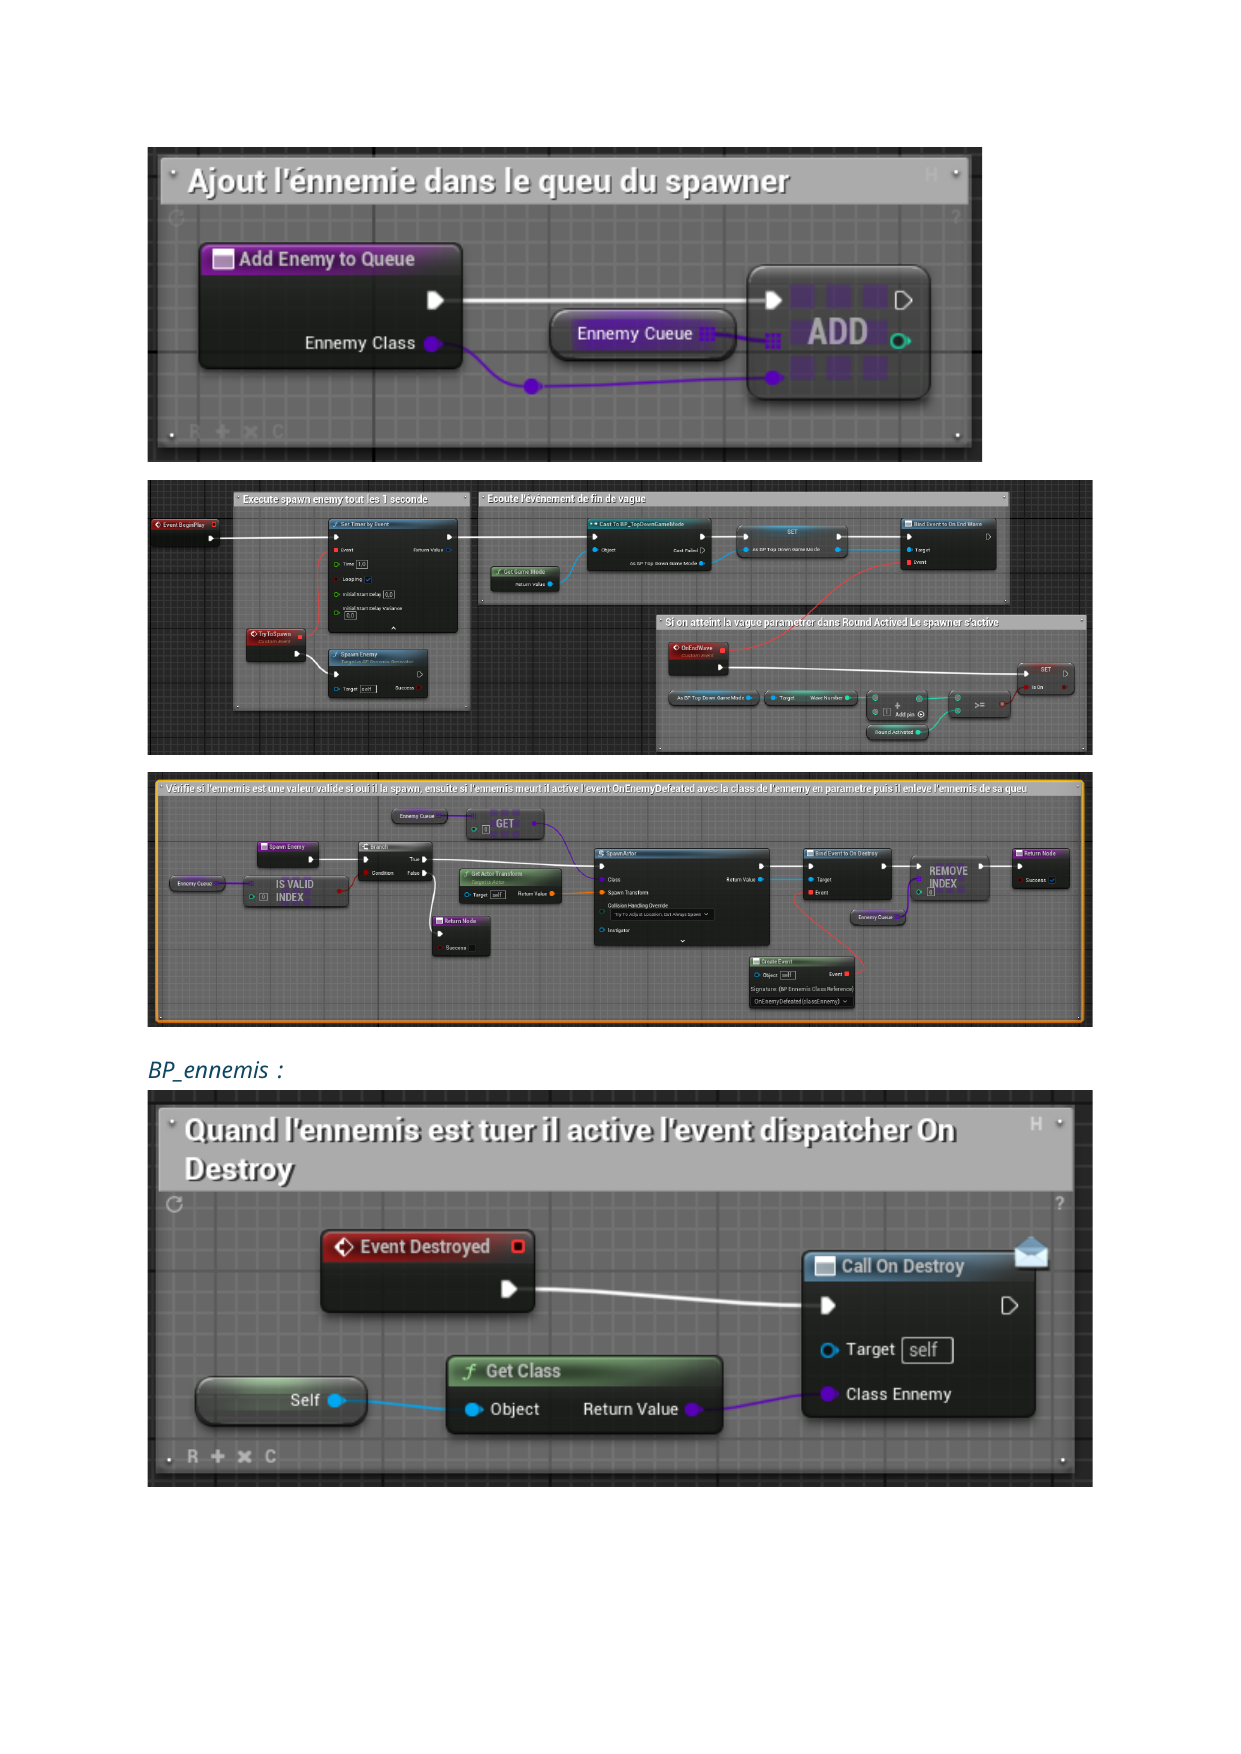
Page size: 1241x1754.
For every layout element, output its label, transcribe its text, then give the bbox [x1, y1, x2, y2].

subtitle BP_ennemis : [148, 1054, 1093, 1085]
